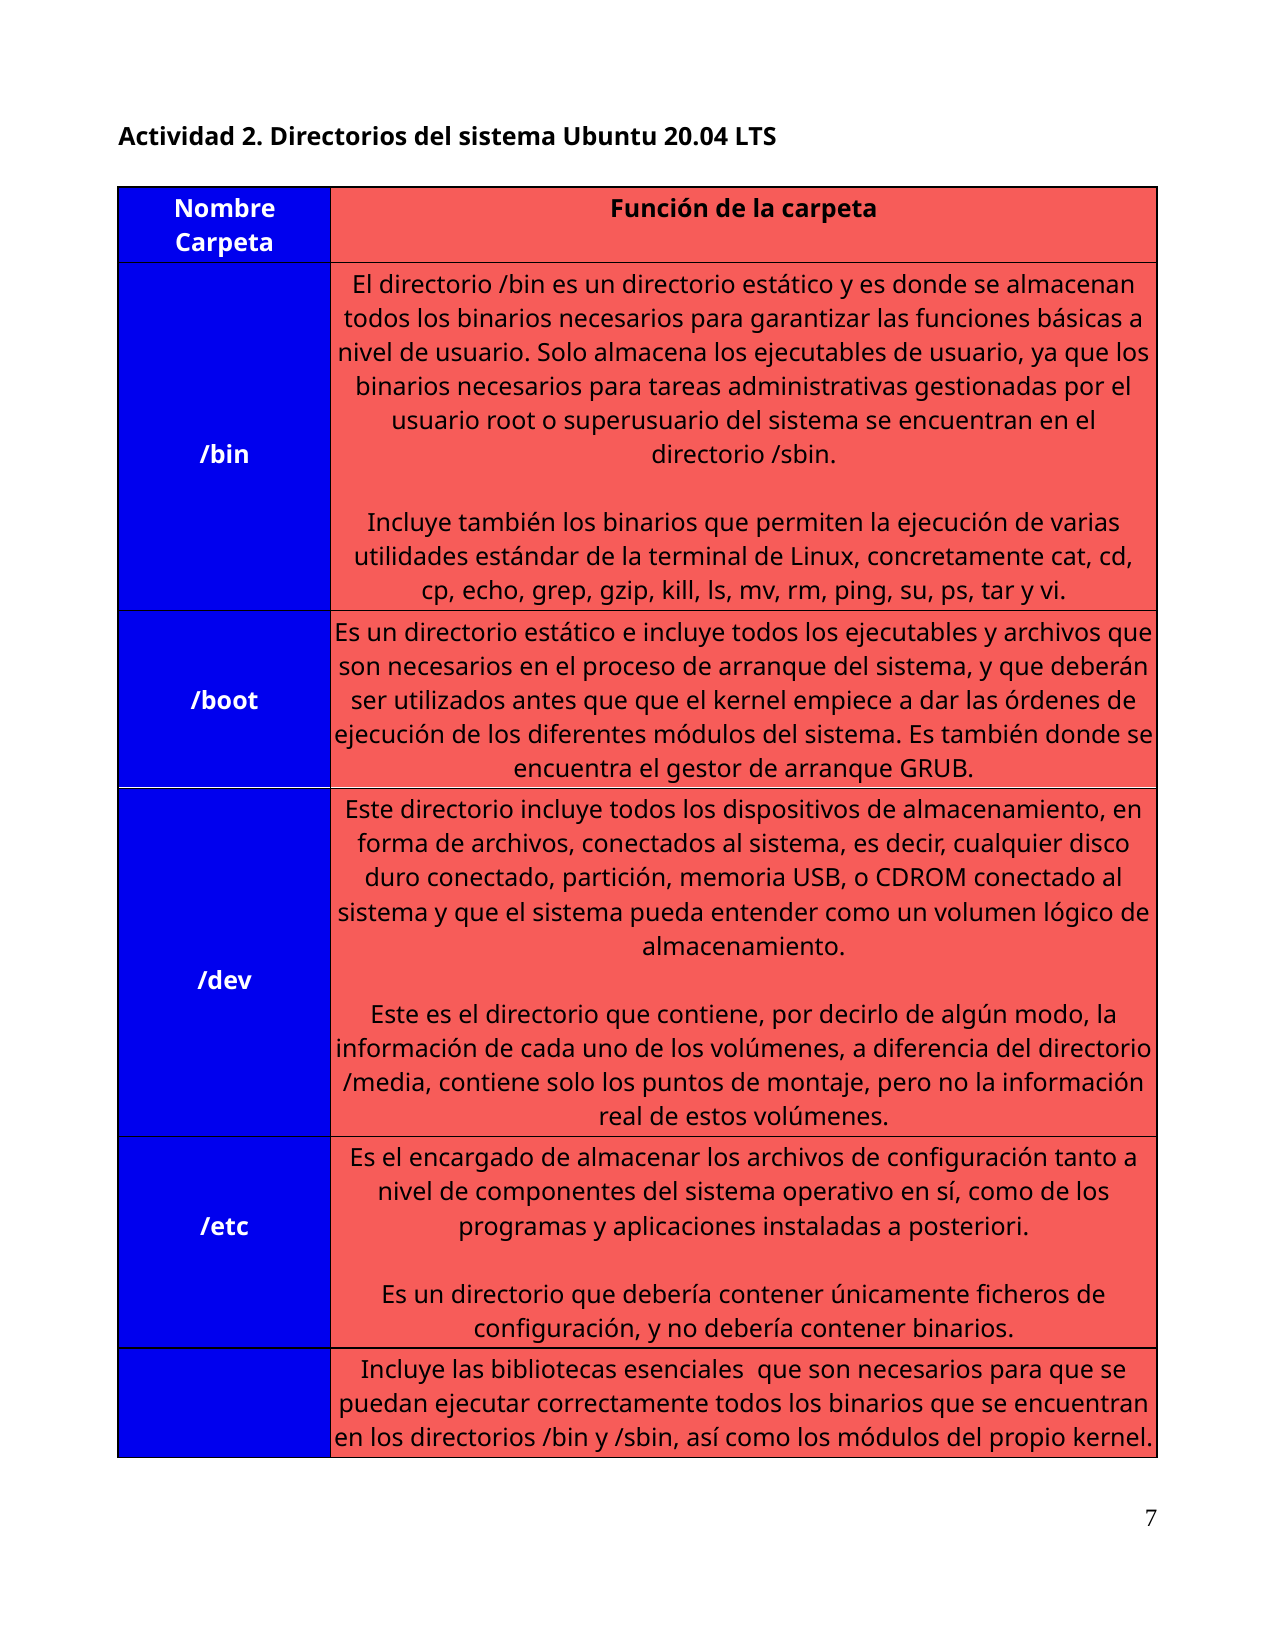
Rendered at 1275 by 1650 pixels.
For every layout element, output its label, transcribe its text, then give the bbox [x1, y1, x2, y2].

table_cell /etc [119, 1137, 330, 1347]
text Actividad 2. Directorios del sistema Ubuntu 20.04 LTS [118, 118, 1157, 152]
table_cell /bin [119, 263, 330, 610]
table_cell /boot [119, 611, 330, 787]
table_cell Incluye las bibliotecas esenciales que son necesarios para que se puedan ejecutar correctamente todos los binarios que se encuentran en los directorios /bin y /sbin, así como los módulos del propio kernel. [331, 1349, 1156, 1457]
table_cell /dev [119, 789, 330, 1136]
table_cell Este directorio incluye todos los dispositivos de almacenamiento, en forma de archivos, conectados al sistema, es decir, cualquier disco duro conectado, partición, memoria USB, o CDROM conectado al sistema y que el sistema pueda entender como un volumen lógico de almacenamiento. Este es el directorio que contiene, por decirlo de algún modo, la información de cada uno de los volúmenes, a diferencia del directorio /media, contiene solo los puntos de montaje, pero no la información real de estos volúmenes. [331, 789, 1156, 1136]
table_cell El directorio /bin es un directorio estático y es donde se almacenan todos los binarios necesarios para garantizar las funciones básicas a nivel de usuario. Solo almacena los ejecutables de usuario, ya que los binarios necesarios para tareas administrativas gestionadas por el usuario root o superusuario del sistema se encuentran en el directorio /sbin. Incluye también los binarios que permiten la ejecución de varias utilidades estándar de la terminal de Linux, concretamente cat, cd, cp, echo, grep, gzip, kill, ls, mv, rm, ping, su, ps, tar y vi. [331, 263, 1156, 610]
table_cell Es un directorio estático e incluye todos los ejecutables y archivos que son necesarios en el proceso de arranque del sistema, y que deberán ser utilizados antes que que el kernel empiece a dar las órdenes de ejecución de los diferentes módulos del sistema. Es también donde se encuentra el gestor de arranque GRUB. [331, 611, 1156, 787]
table_header Función de la carpeta [331, 188, 1156, 262]
table_header Nombre Carpeta [119, 188, 330, 262]
table_cell Es el encargado de almacenar los archivos de configuración tanto a nivel de componentes del sistema operativo en sí, como de los programas y aplicaciones instaladas a posteriori. Es un directorio que debería contener únicamente ficheros de configuración, y no debería contener binarios. [331, 1137, 1156, 1347]
table_cell [119, 1349, 330, 1457]
